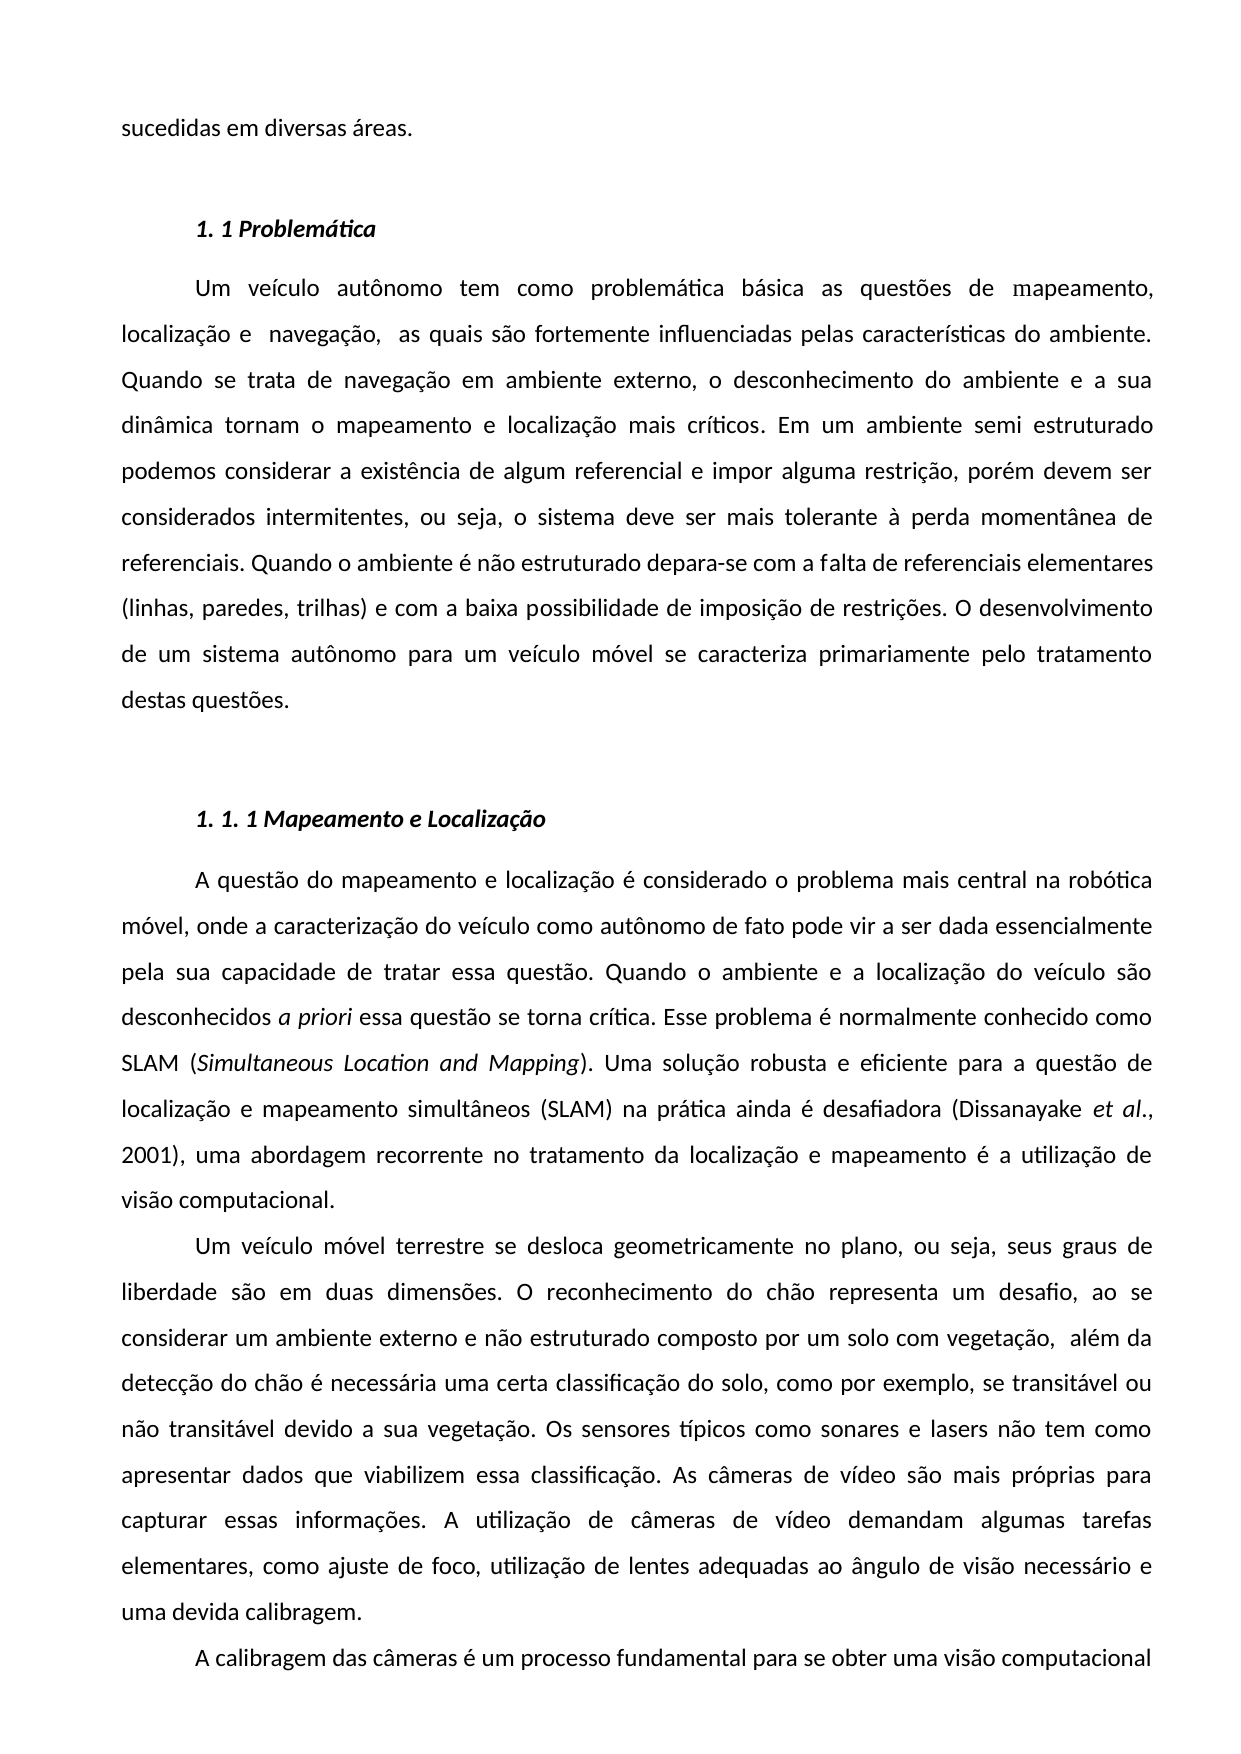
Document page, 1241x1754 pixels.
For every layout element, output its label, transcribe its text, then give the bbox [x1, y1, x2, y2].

text Um veículo autônomo tem como problemática básica as questões de mapeamento, localização e navegação, as quais são fortemente influenciadas pelas características do ambiente. Quando se trata de navegação em ambiente externo, o desconhecimento do ambiente e a sua dinâmica tornam o mapeamento e localização mais críticos. Em um ambiente semi estruturado podemos considerar a existência de algum referencial e impor alguma restrição, porém devem ser considerados intermitentes, ou seja, o sistema deve ser mais tolerante à perda momentânea de referenciais. Quando o ambiente é não estruturado depara-se com a falta de referenciais elementares (linhas, paredes, trilhas) e com a baixa possibilidade de imposição de restrições. O desenvolvimento de um sistema autônomo para um veículo móvel se caracteriza primariamente pelo tratamento destas questões. [121, 272, 1154, 714]
text 1. 1. 1 Mapeamento e Localização [121, 803, 1154, 834]
text sucedidas em diversas áreas. [121, 112, 1154, 142]
text Um veículo móvel terrestre se desloca geometricamente no plano, ou seja, seus graus de liberdade são em duas dimensões. O reconhecimento do chão representa um desafio, ao se considerar um ambiente externo e não estruturado composto por um solo com vegetação, além da detecção do chão é necessária uma certa classificação do solo, como por exemplo, se transitável ou não transitável devido a sua vegetação. Os sensores típicos como sonares e lasers não tem como apresentar dados que viabilizem essa classificação. As câmeras de vídeo são mais próprias para capturar essas informações. A utilização de câmeras de vídeo demandam algumas tarefas elementares, como ajuste de foco, utilização de lentes adequadas ao ângulo de visão necessário e uma devida calibragem. [121, 1230, 1154, 1627]
text 1. 1 Problemática [121, 213, 1154, 244]
text A questão do mapeamento e localização é considerado o problema mais central na robótica móvel, onde a caracterização do veículo como autônomo de fato pode vir a ser dada essencialmente pela sua capacidade de tratar essa questão. Quando o ambiente e a localização do veículo são desconhecidos a priori essa questão se torna crítica. Esse problema é normalmente conhecido como SLAM (Simultaneous Location and Mapping). Uma solução robusta e eficiente para a questão de localização e mapeamento simultâneos (SLAM) na prática ainda é desafiadora (Dissanayake et al., 2001), uma abordagem recorrente no tratamento da localização e mapeamento é a utilização de visão computacional. [121, 864, 1154, 1215]
text A calibragem das câmeras é um processo fundamental para se obter uma visão computacional [121, 1642, 1154, 1672]
